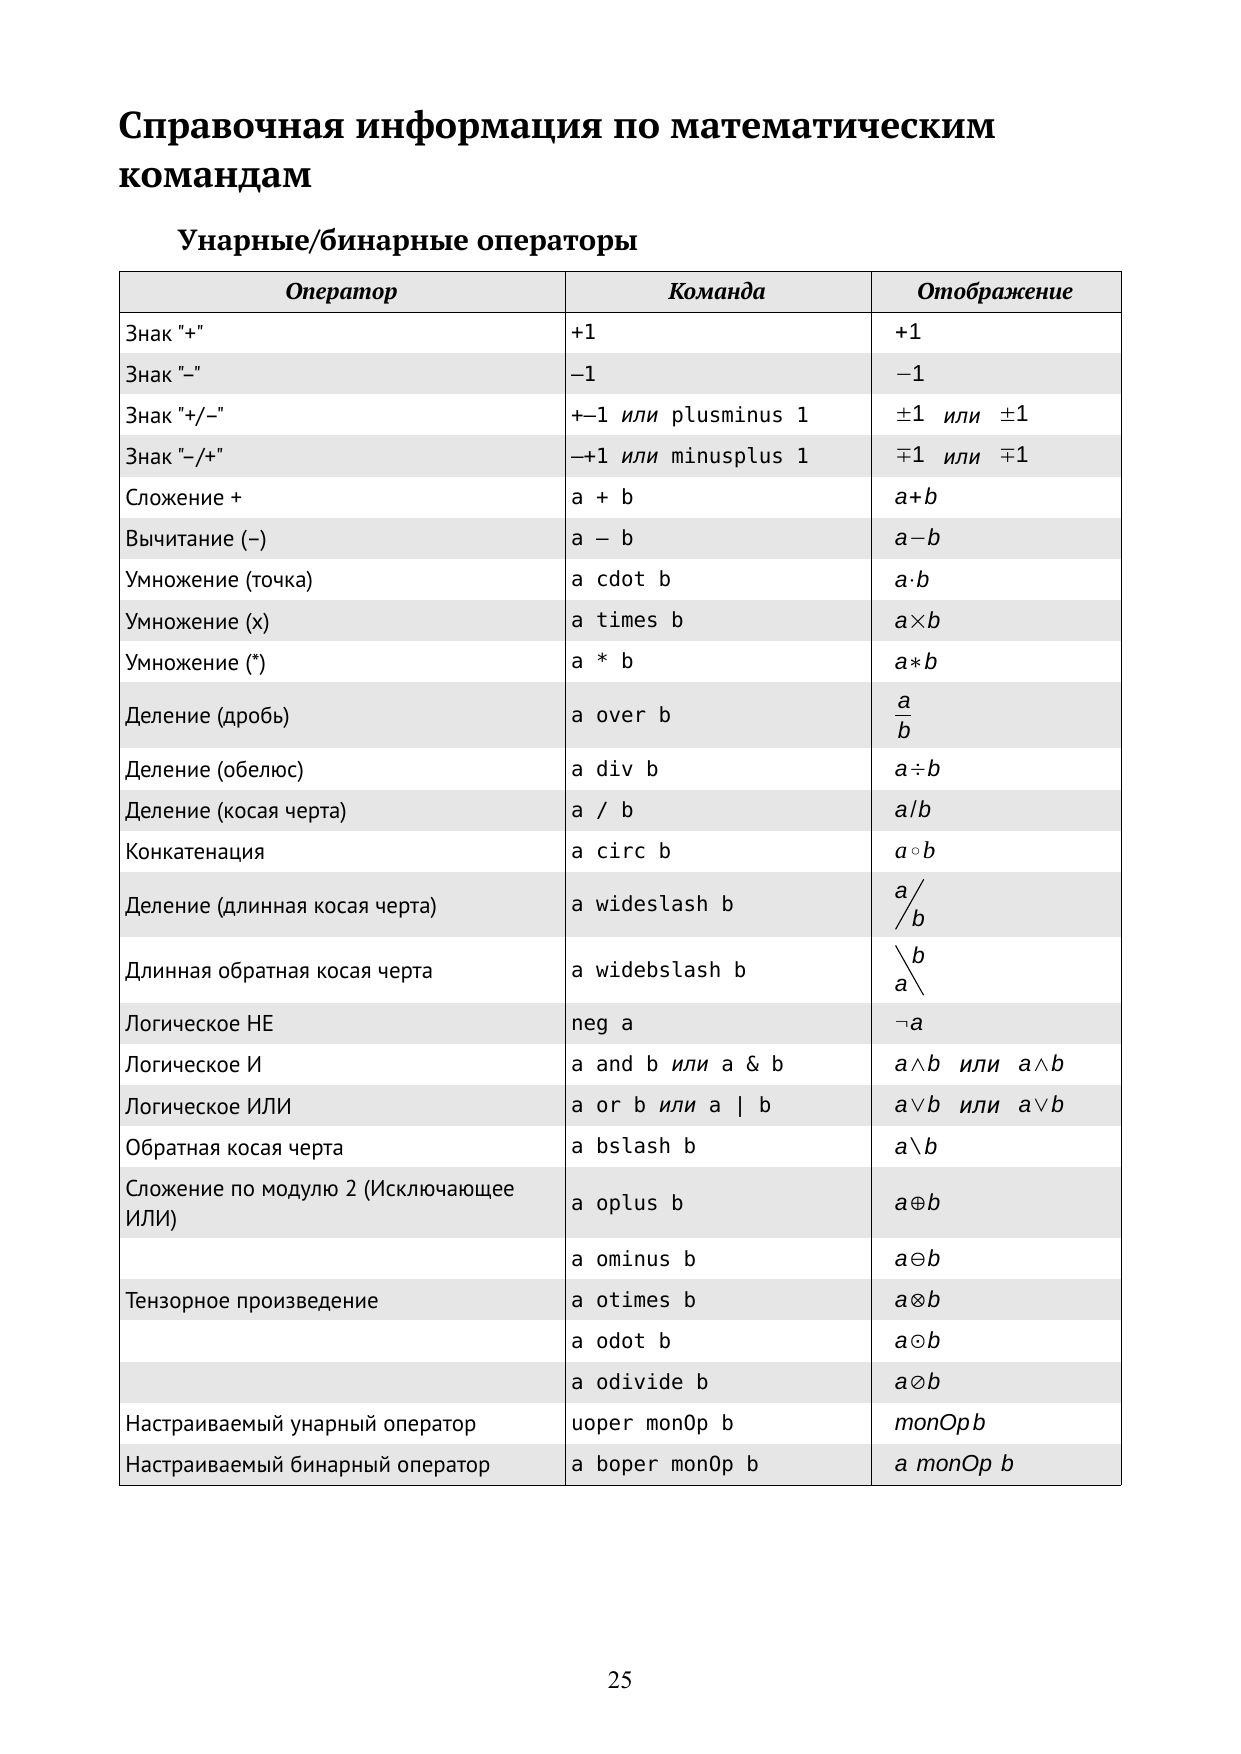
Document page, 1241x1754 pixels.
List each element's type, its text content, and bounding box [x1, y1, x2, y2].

table_header Отображение [872, 272, 1121, 312]
table_cell a wideslash b [566, 872, 871, 937]
table_cell a widebslash b [566, 937, 871, 1003]
table_cell Деление (косая черта) [120, 790, 565, 831]
table_cell [120, 1362, 565, 1403]
table_cell [872, 477, 1121, 518]
table_cell Знак "+/–" [120, 394, 565, 435]
table_header Оператор [120, 272, 565, 312]
table_cell [872, 831, 1121, 872]
table_cell Сложение + [120, 477, 565, 518]
table_cell Сложение по модулю 2 (Исключающее ИЛИ) [120, 1167, 565, 1238]
table_cell a oplus b [566, 1167, 871, 1238]
table_cell a div b [566, 749, 871, 789]
table_cell +1 [566, 313, 871, 353]
table_cell a — b [566, 518, 871, 559]
table_cell [872, 313, 1121, 353]
table_cell Деление (длинная косая черта) [120, 872, 565, 937]
table_cell [872, 518, 1121, 559]
table_cell Логическое ИЛИ [120, 1085, 565, 1126]
table_cell Логическое И [120, 1044, 565, 1085]
table_cell [872, 1444, 1121, 1485]
table_cell a odot b [566, 1320, 871, 1362]
table_cell [872, 1279, 1121, 1320]
table_cell a otimes b [566, 1279, 871, 1320]
table_cell [872, 1167, 1121, 1238]
table_cell [872, 1403, 1121, 1444]
table_cell +–1 или plusminus 1 [566, 394, 871, 435]
subtitle Унарные/бинарные операторы [177, 221, 1122, 259]
table_cell a ominus b [566, 1238, 871, 1279]
table_cell neg a [566, 1003, 871, 1044]
table_cell Знак "–/+" [120, 435, 565, 477]
table_cell [872, 353, 1121, 394]
table_cell Логическое НЕ [120, 1003, 565, 1044]
table_cell a cdot b [566, 559, 871, 600]
table_cell uoper monOp b [566, 1403, 871, 1444]
table_cell [120, 1320, 565, 1362]
table_cell Конкатенация [120, 831, 565, 872]
table_cell [872, 1238, 1121, 1279]
table_cell или [872, 1085, 1121, 1126]
table_cell Длинная обратная косая черта [120, 937, 565, 1003]
table_cell [120, 1238, 565, 1279]
table_cell a circ b [566, 831, 871, 872]
table_cell или [872, 1044, 1121, 1085]
table_cell [872, 937, 1121, 1003]
table_cell a over b [566, 682, 871, 748]
table_cell Деление (дробь) [120, 682, 565, 748]
subtitle Справочная информация по математическим командам [118, 100, 1122, 197]
table_cell или [872, 394, 1121, 435]
table_cell a boper monOp b [566, 1444, 871, 1485]
table_cell a bslash b [566, 1126, 871, 1167]
table_cell [872, 1003, 1121, 1044]
table_cell [872, 872, 1121, 937]
table_cell a or b или a | b [566, 1085, 871, 1126]
table_cell [872, 559, 1121, 600]
table_cell a odivide b [566, 1362, 871, 1403]
table_cell a + b [566, 477, 871, 518]
table_cell [872, 749, 1121, 789]
table_cell Обратная косая черта [120, 1126, 565, 1167]
table_cell Умножение (х) [120, 600, 565, 641]
table_cell [872, 1362, 1121, 1403]
table_cell Вычитание (–) [120, 518, 565, 559]
table_cell Тензорное произведение [120, 1279, 565, 1320]
table_cell Деление (обелюс) [120, 749, 565, 789]
table_cell Умножение (точка) [120, 559, 565, 600]
table_cell a and b или a & b [566, 1044, 871, 1085]
table_cell –1 [566, 353, 871, 394]
table_cell [872, 1126, 1121, 1167]
table_cell Знак "–" [120, 353, 565, 394]
table_cell a / b [566, 790, 871, 831]
table_header Команда [566, 272, 871, 312]
table_cell a times b [566, 600, 871, 641]
table_cell [872, 682, 1121, 748]
table_cell [872, 641, 1121, 682]
table_cell Настраиваемый унарный оператор [120, 1403, 565, 1444]
table_cell Знак "+" [120, 313, 565, 353]
table_cell Умножение (*) [120, 641, 565, 682]
table_cell Настраиваемый бинарный оператор [120, 1444, 565, 1485]
table_cell или [872, 435, 1121, 477]
table_cell [872, 1320, 1121, 1362]
table_cell –+1 или minusplus 1 [566, 435, 871, 477]
table_cell a * b [566, 641, 871, 682]
table_cell [872, 790, 1121, 831]
table_cell [872, 600, 1121, 641]
